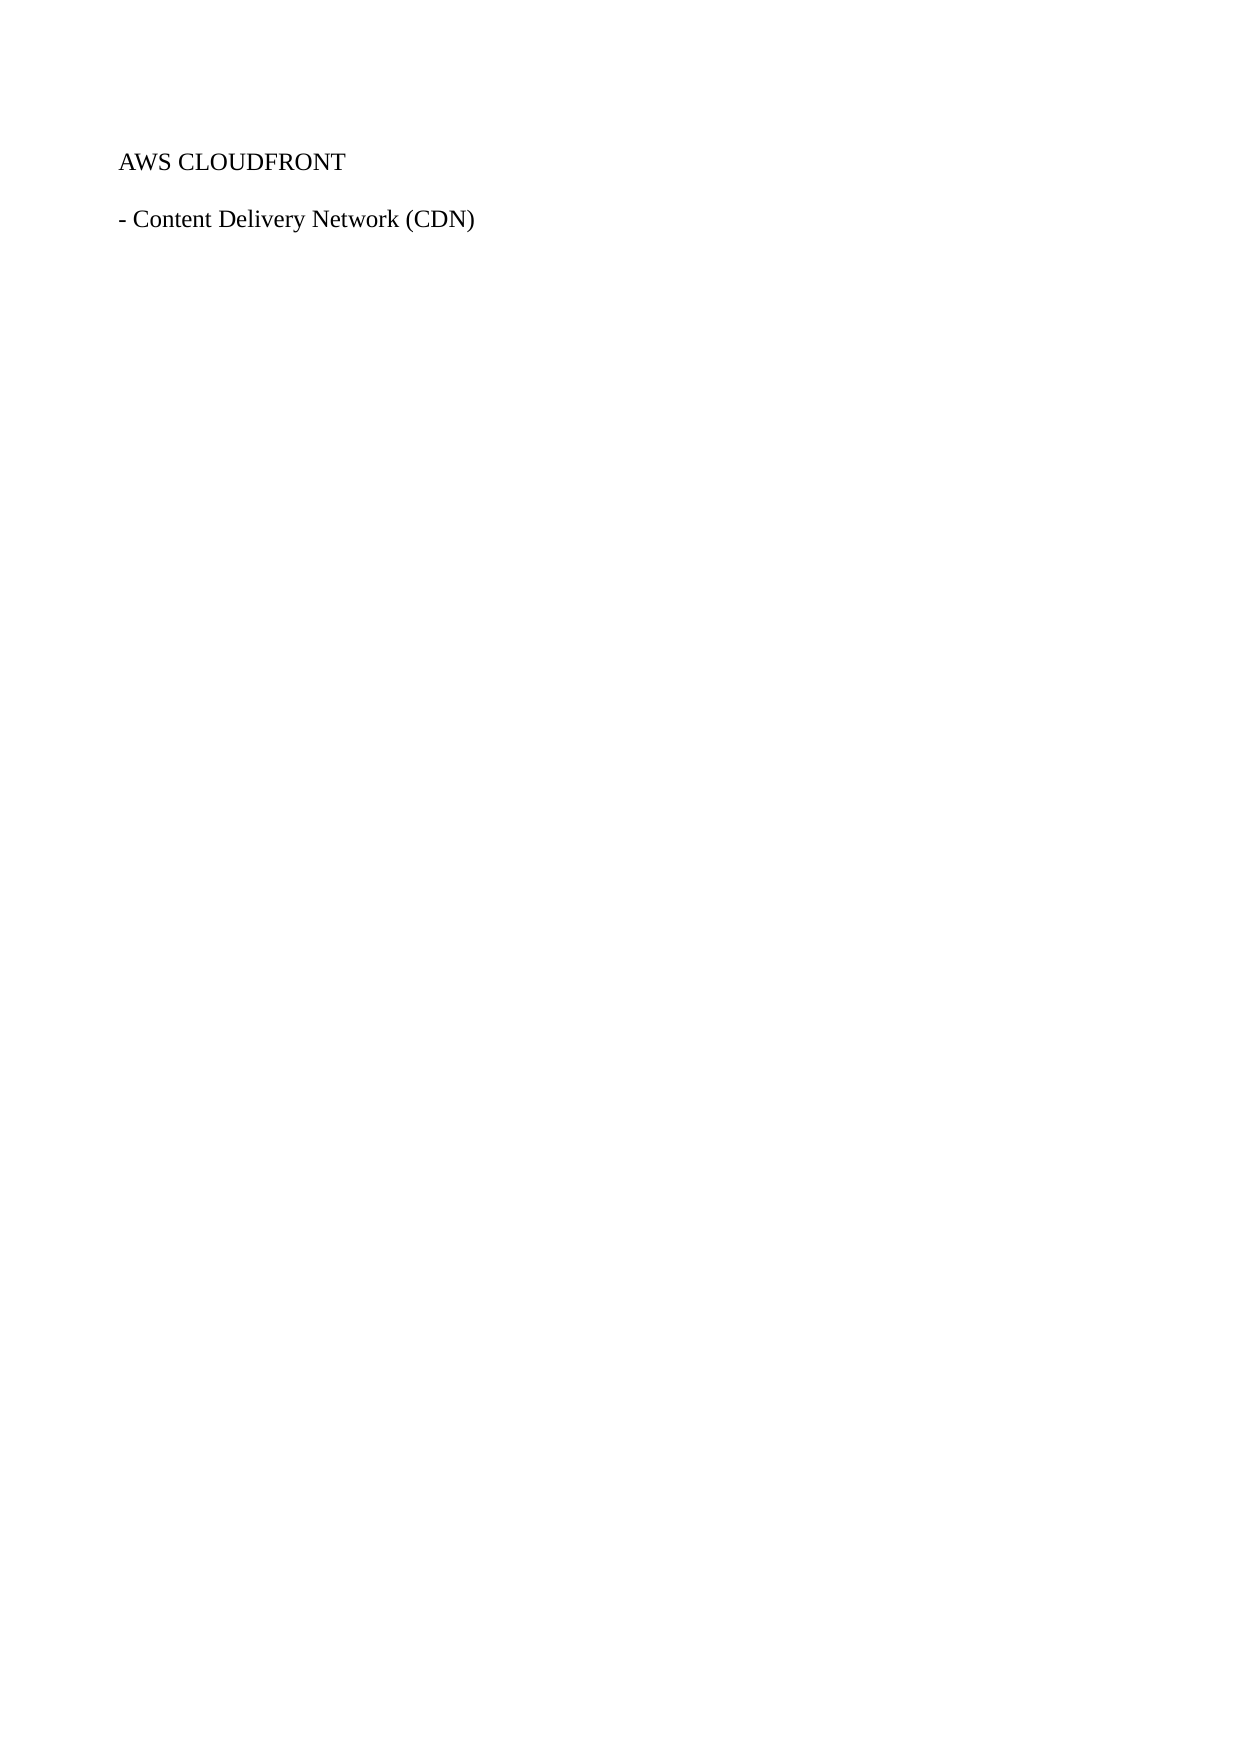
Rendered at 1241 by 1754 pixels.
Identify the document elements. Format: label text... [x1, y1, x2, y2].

text - Content Delivery Network (CDN) [118, 204, 1122, 233]
text AWS CLOUDFRONT [118, 147, 1122, 176]
